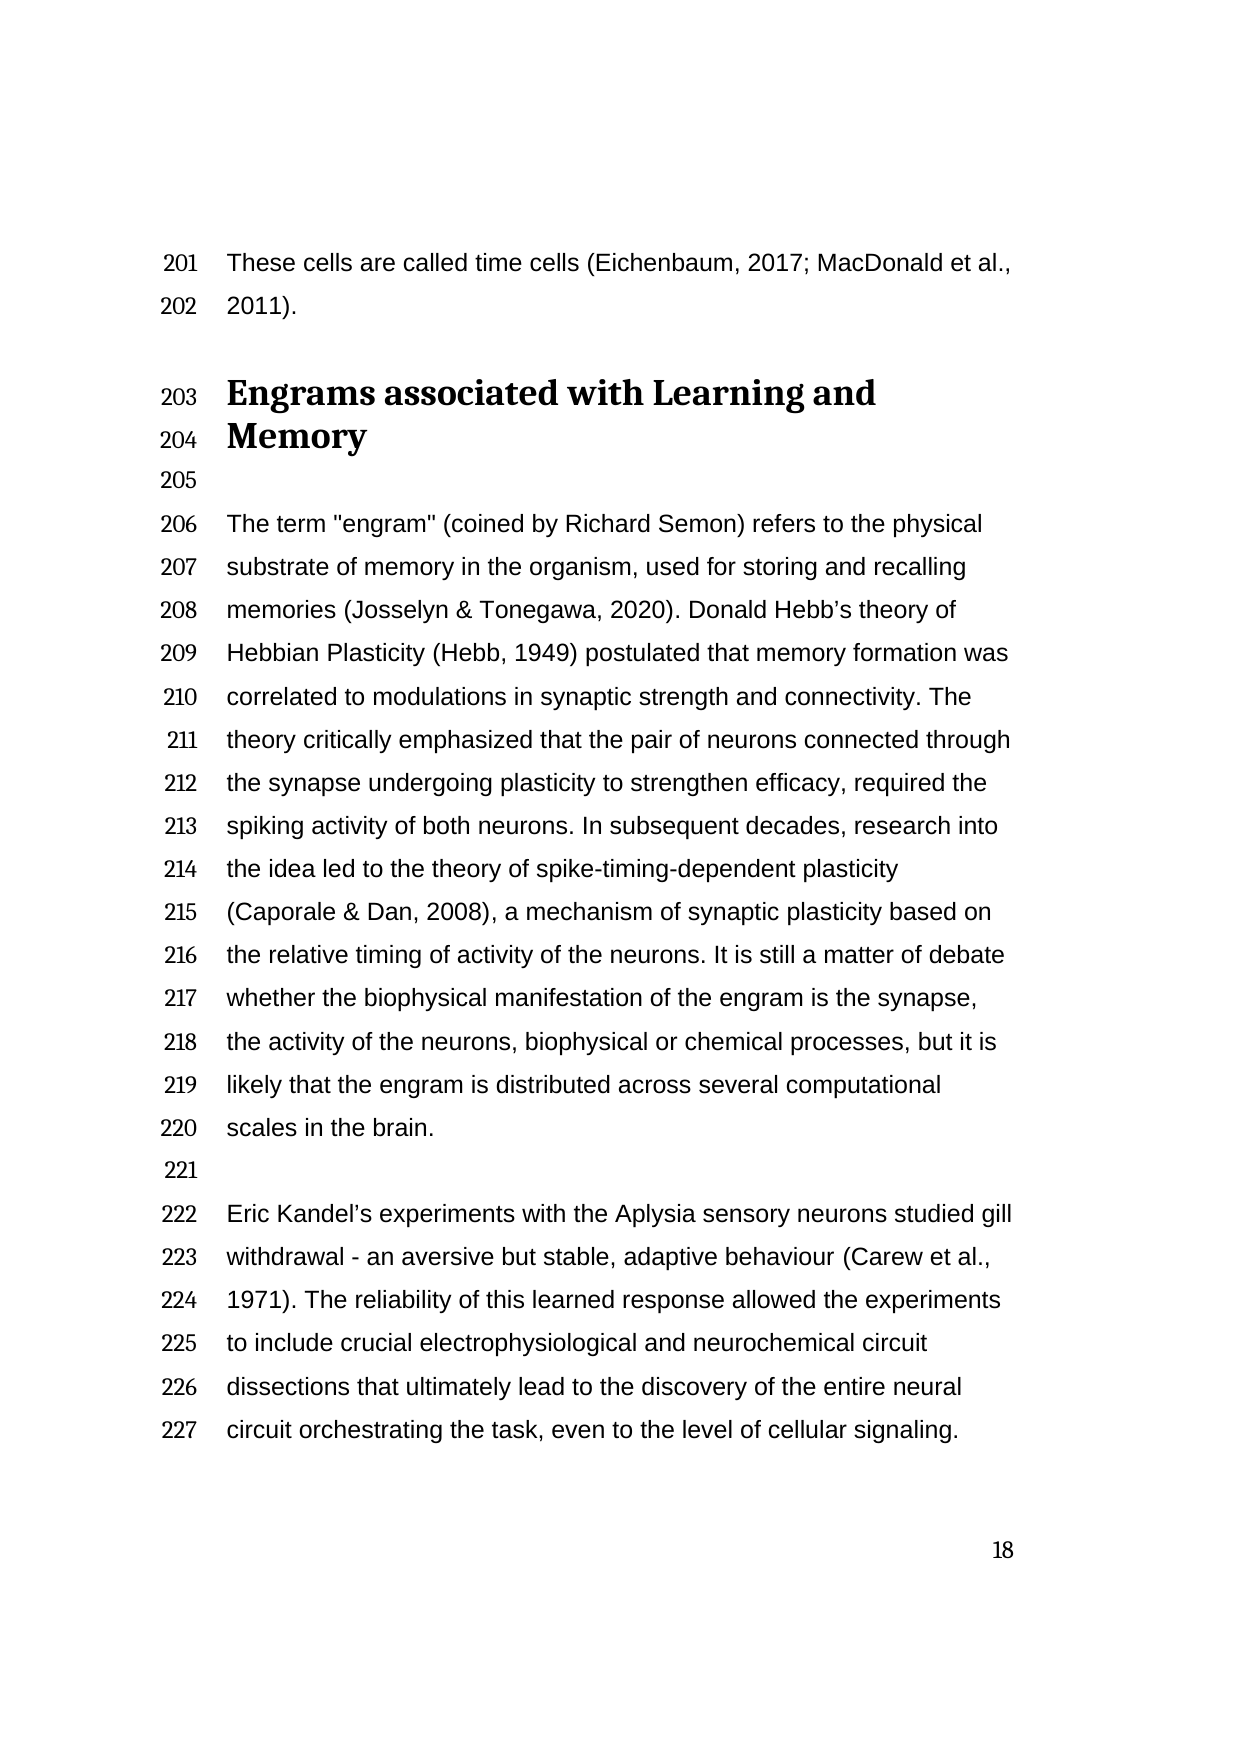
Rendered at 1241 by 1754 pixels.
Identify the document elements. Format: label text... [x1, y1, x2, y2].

text These cells are called time cells (Eichenbaum, 2017; MacDonald et al., 2011)⁠. [226, 248, 1014, 319]
subtitle Engrams associated with Learning and Memory [226, 371, 1014, 458]
text Eric Kandel’s experiments with the Aplysia sensory neurons studied gill withdrawal - an aversive but stable, adaptive behaviour (Carew et al., 1971)⁠. The reliability of this learned response allowed the experiments to include crucial electrophysiological and neurochemical circuit dissections that ultimately lead to the discovery of the entire neural circuit orchestrating the task, even to the level of cellular signaling. [226, 1199, 1014, 1443]
text The term "engram" (coined by Richard Semon) refers to the physical substrate of memory in the organism, used for storing and recalling memories (Josselyn & Tonegawa, 2020)⁠. Donald Hebb’s theory of Hebbian Plasticity (Hebb, 1949)⁠ postulated that memory formation was correlated to modulations in synaptic strength and connectivity. The theory critically emphasized that the pair of neurons connected through the synapse undergoing plasticity to strengthen efficacy, required the spiking activity of both neurons. In subsequent decades, research into the idea led to the theory of spike-timing-dependent plasticity (Caporale & Dan, 2008)⁠, a mechanism of synaptic plasticity based on the relative timing of activity of the neurons. It is still a matter of debate whether the biophysical manifestation of the engram is the synapse, the activity of the neurons, biophysical or chemical processes, but it is likely that the engram is distributed across several computational scales in the brain. [226, 509, 1014, 1142]
